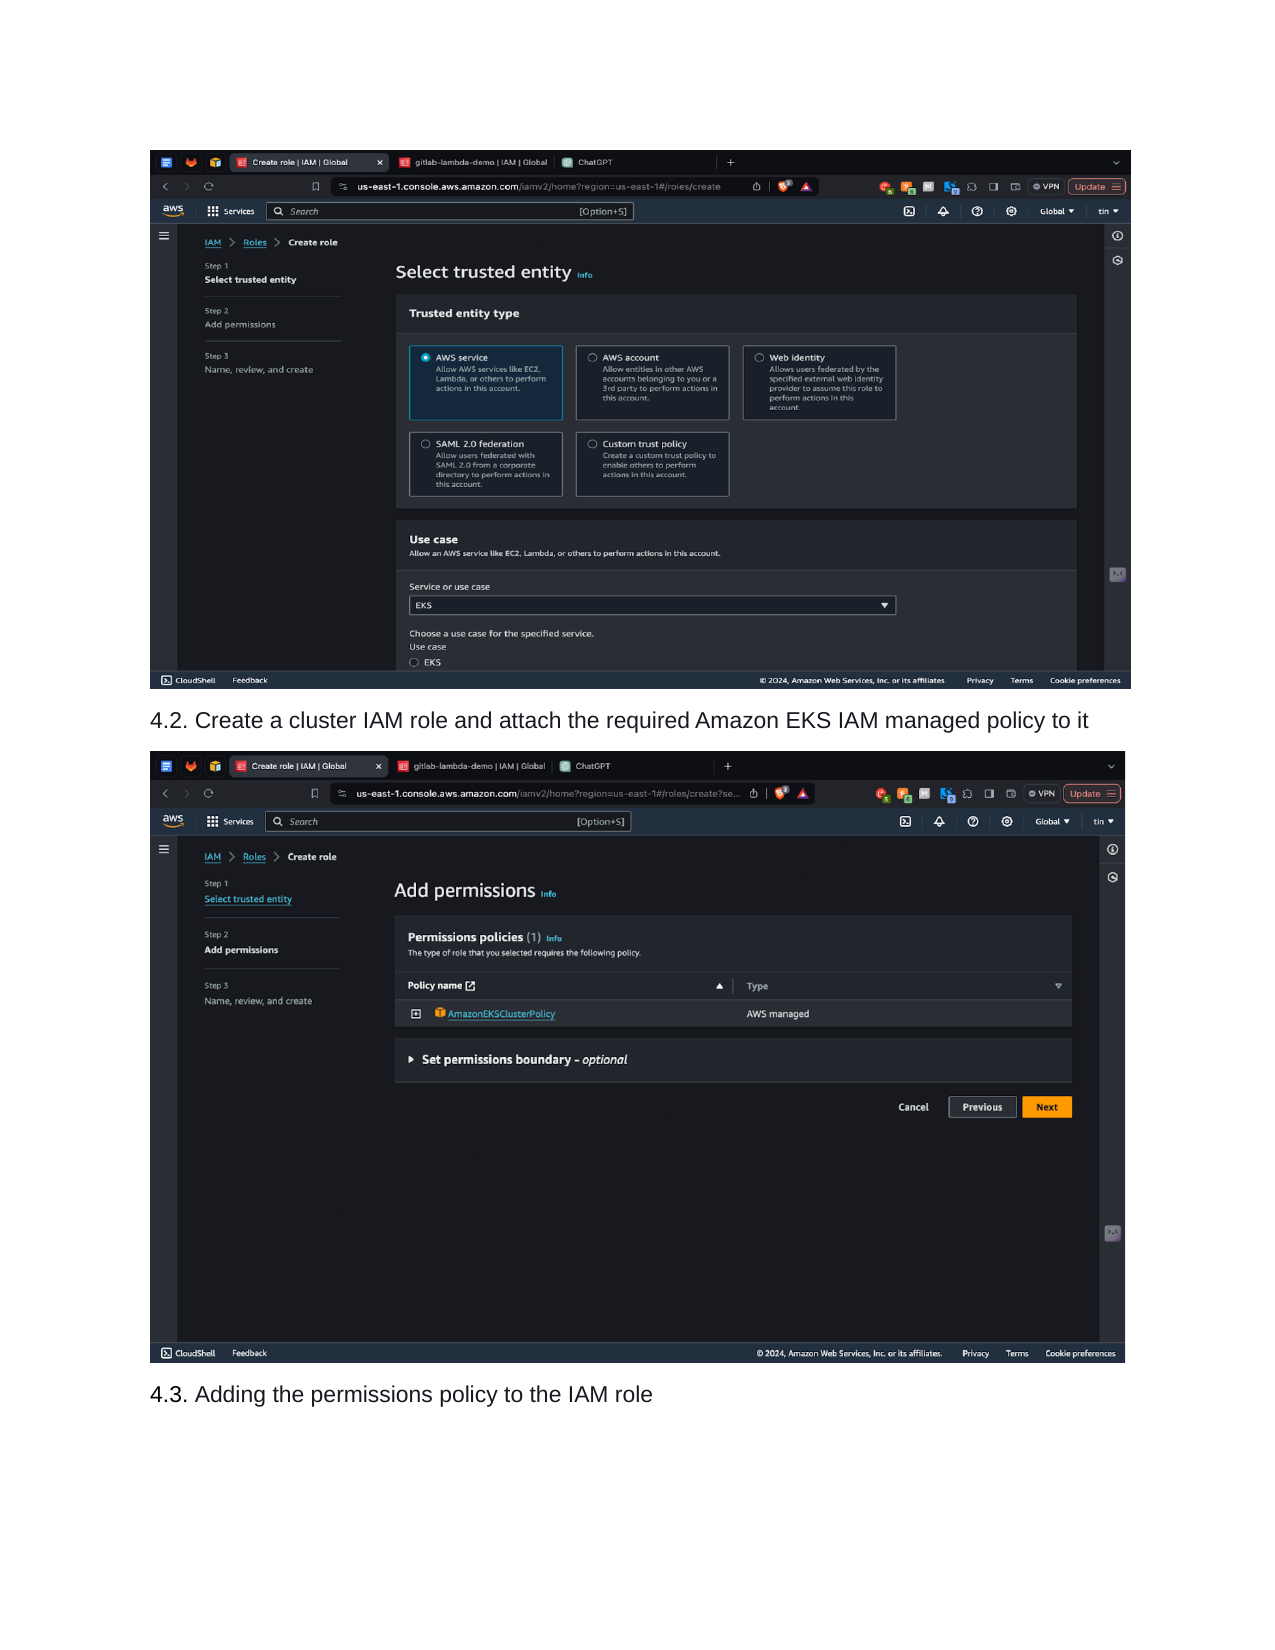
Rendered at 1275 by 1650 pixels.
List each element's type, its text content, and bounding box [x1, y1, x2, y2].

text 4.3. Adding the permissions policy to the IAM role [150, 1381, 1125, 1407]
text 4.2. Create a cluster IAM role and attach the required Amazon EKS IAM managed policy to it [150, 707, 1125, 733]
